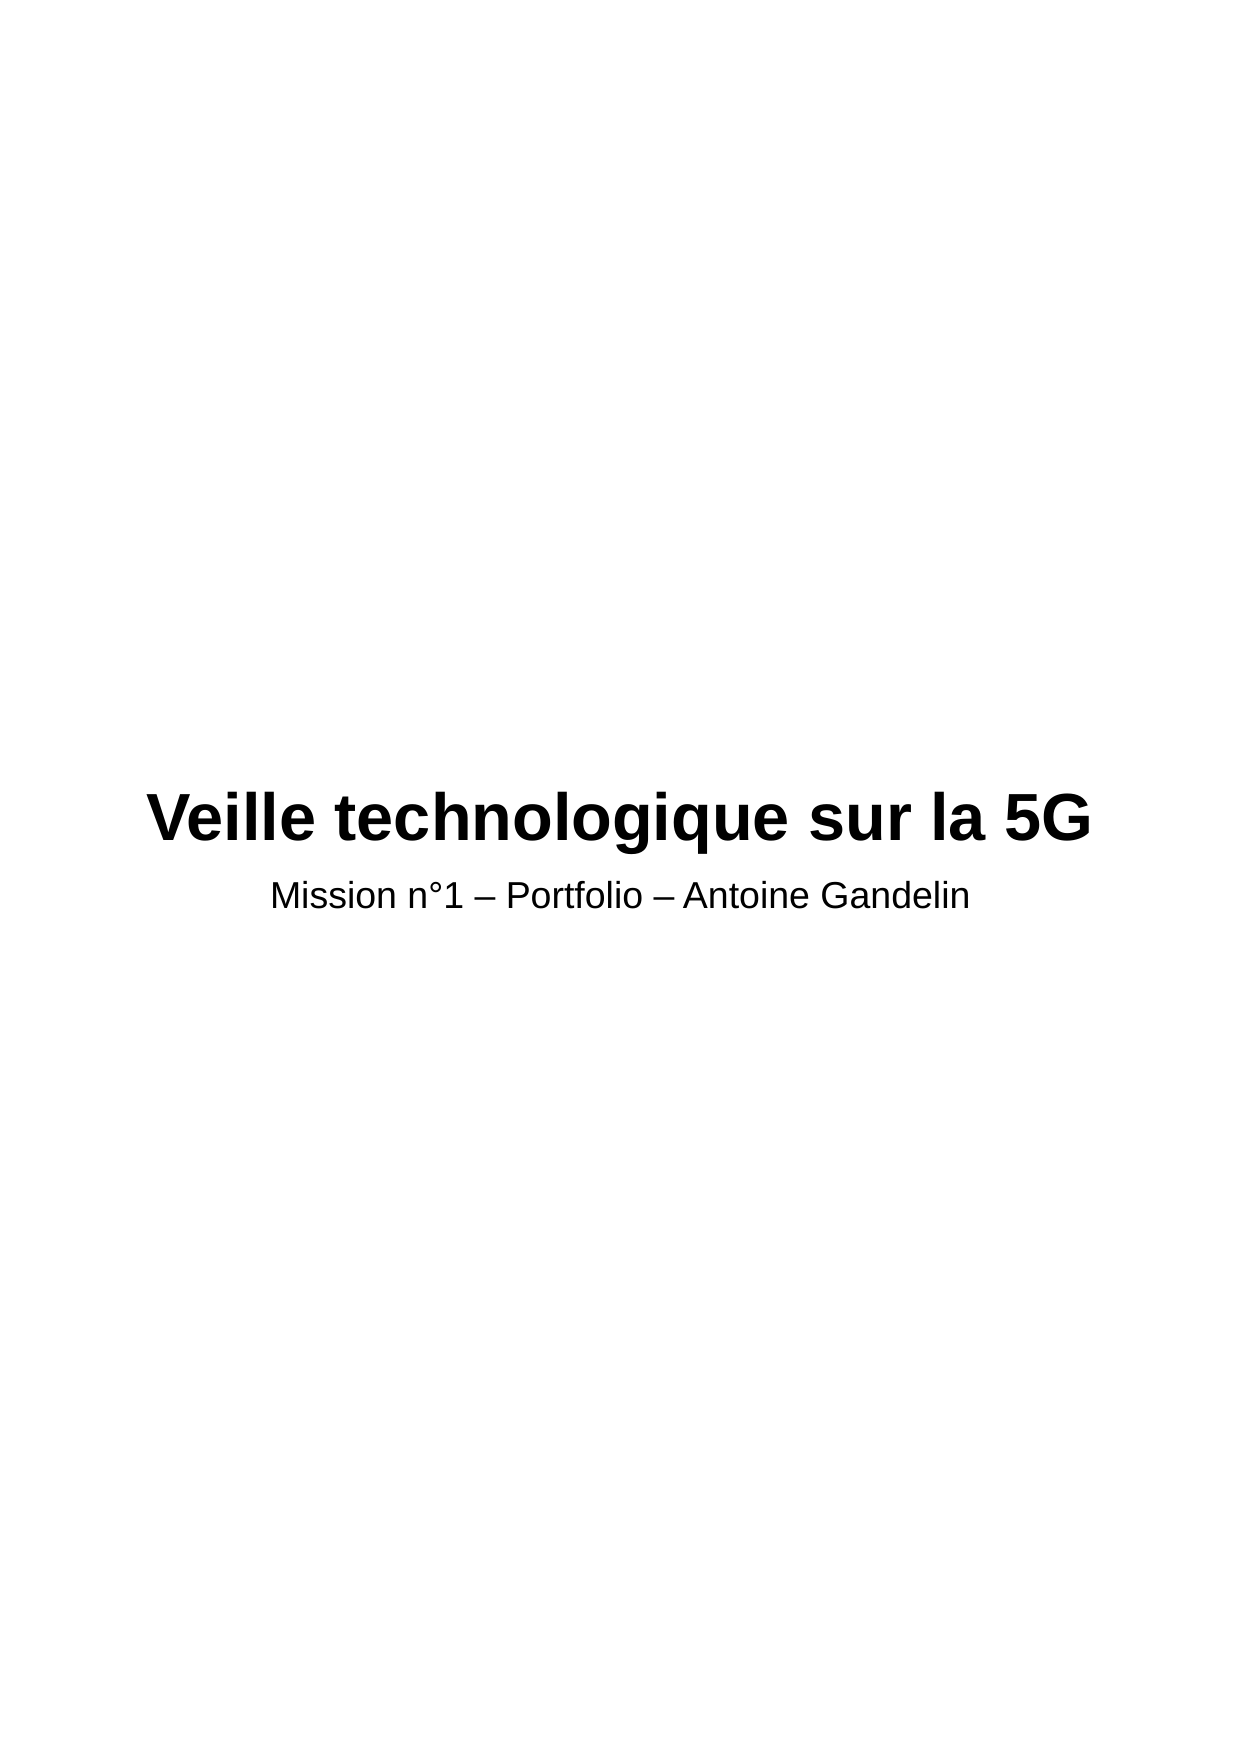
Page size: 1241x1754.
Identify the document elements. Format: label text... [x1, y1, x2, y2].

title Veille technologique sur la 5G [118, 778, 1122, 855]
subtitle Mission n°1 – Portfolio – Antoine Gandelin [118, 873, 1122, 916]
